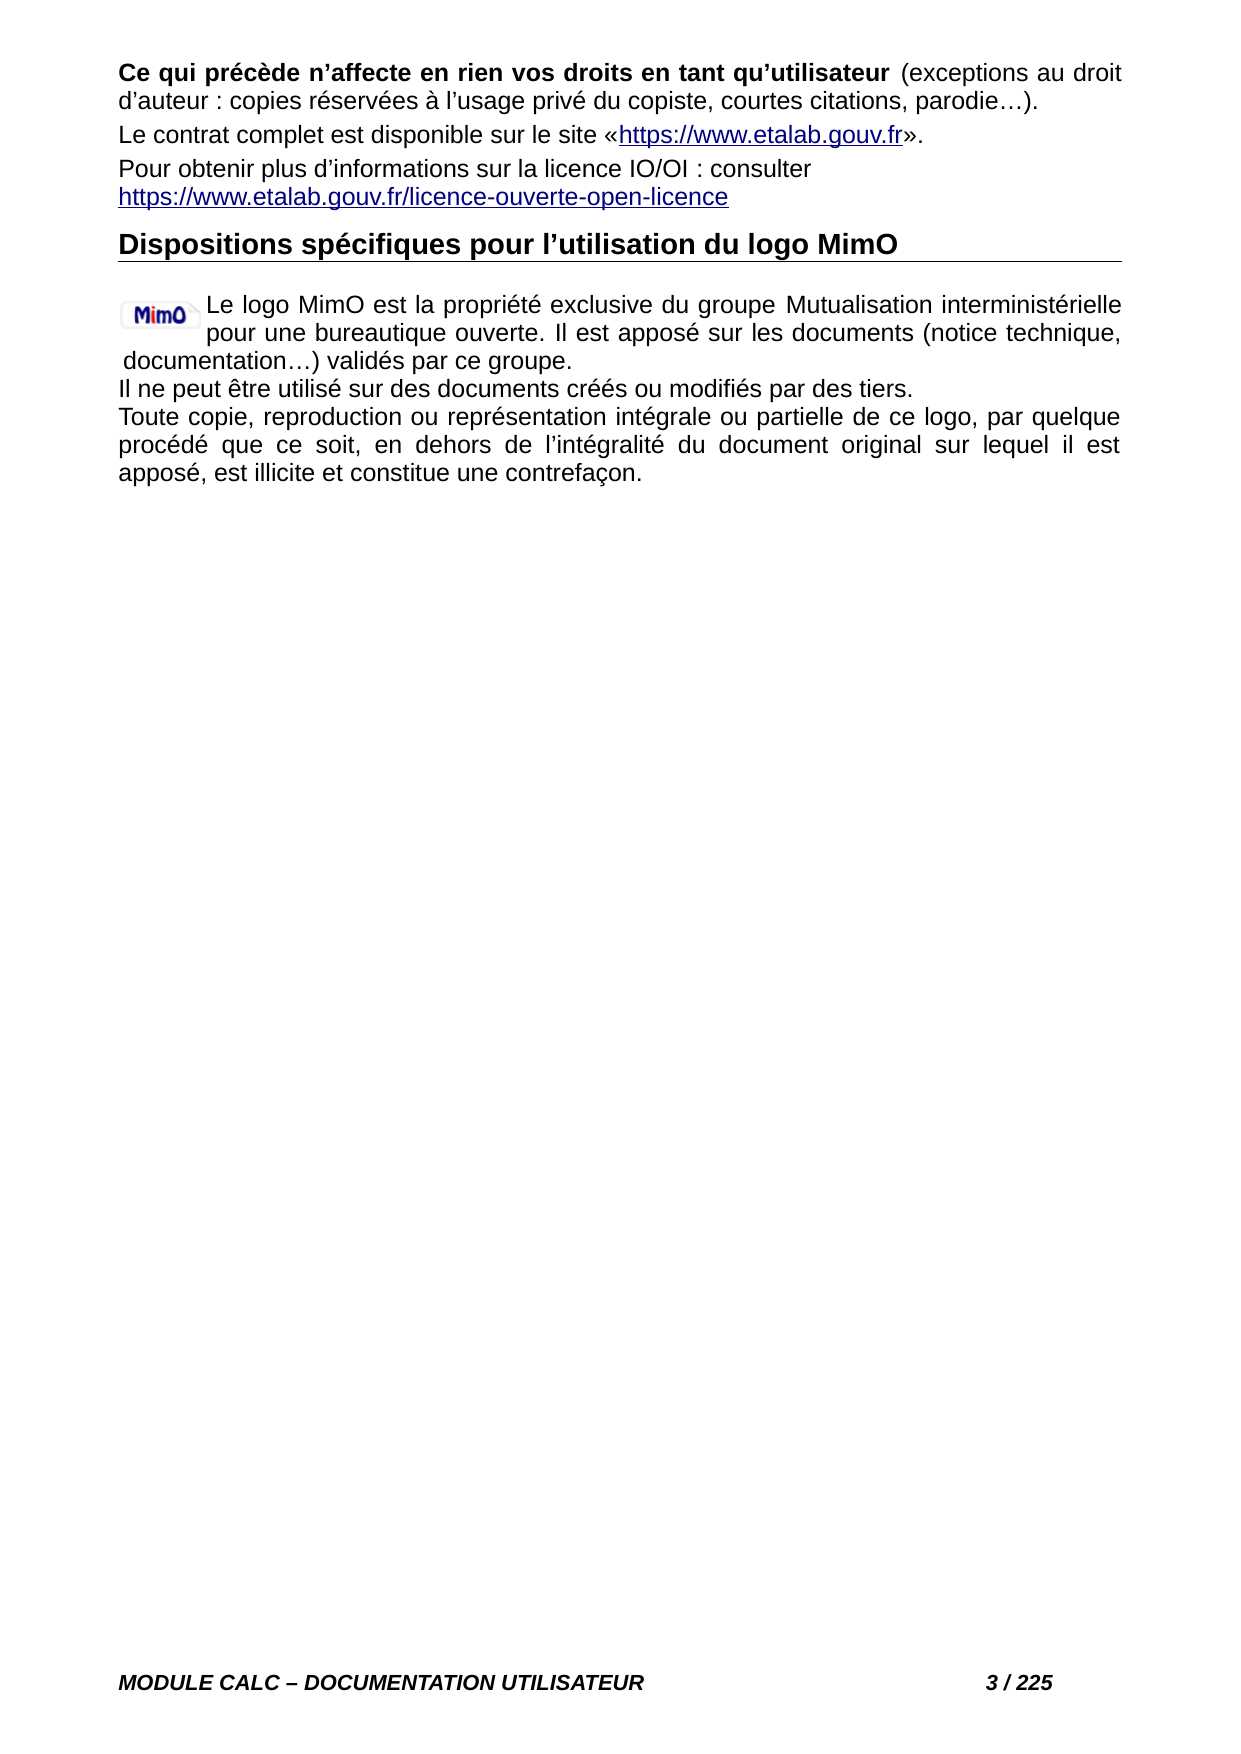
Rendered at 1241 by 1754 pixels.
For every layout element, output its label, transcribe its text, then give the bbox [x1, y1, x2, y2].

text Le contrat complet est disponible sur le site «https://www.etalab.gouv.fr». [118, 121, 1122, 149]
text Toute copie, reproduction ou représentation intégrale ou partielle de ce logo, par quelque procédé que ce soit, en dehors de l’intégralité du document original sur lequel il est apposé, est illicite et constitue une contrefaçon. [118, 403, 1122, 487]
text Il ne peut être utilisé sur des documents créés ou modifiés par des tiers. [118, 375, 1122, 403]
picture [120, 301, 202, 329]
text Dispositions spécifiques pour l’utilisation du logo MimO [118, 228, 1122, 261]
text Ce qui précède n’affecte en rien vos droits en tant qu’utilisateur (exceptions au droit d’auteur : copies réservées à l’usage privé du copiste, courtes citations, parodie…). [118, 59, 1122, 115]
text Le logo MimO est la propriété exclusive du groupe Mutualisation interministérielle pour une bureautique ouverte. Il est apposé sur les documents (notice technique, documentation…) validés par ce groupe. [123, 291, 1122, 375]
text Pour obtenir plus d’informations sur la licence IO/OI : consulter https://www.etalab.gouv.fr/licence-ouverte-open-licence [118, 155, 1122, 211]
